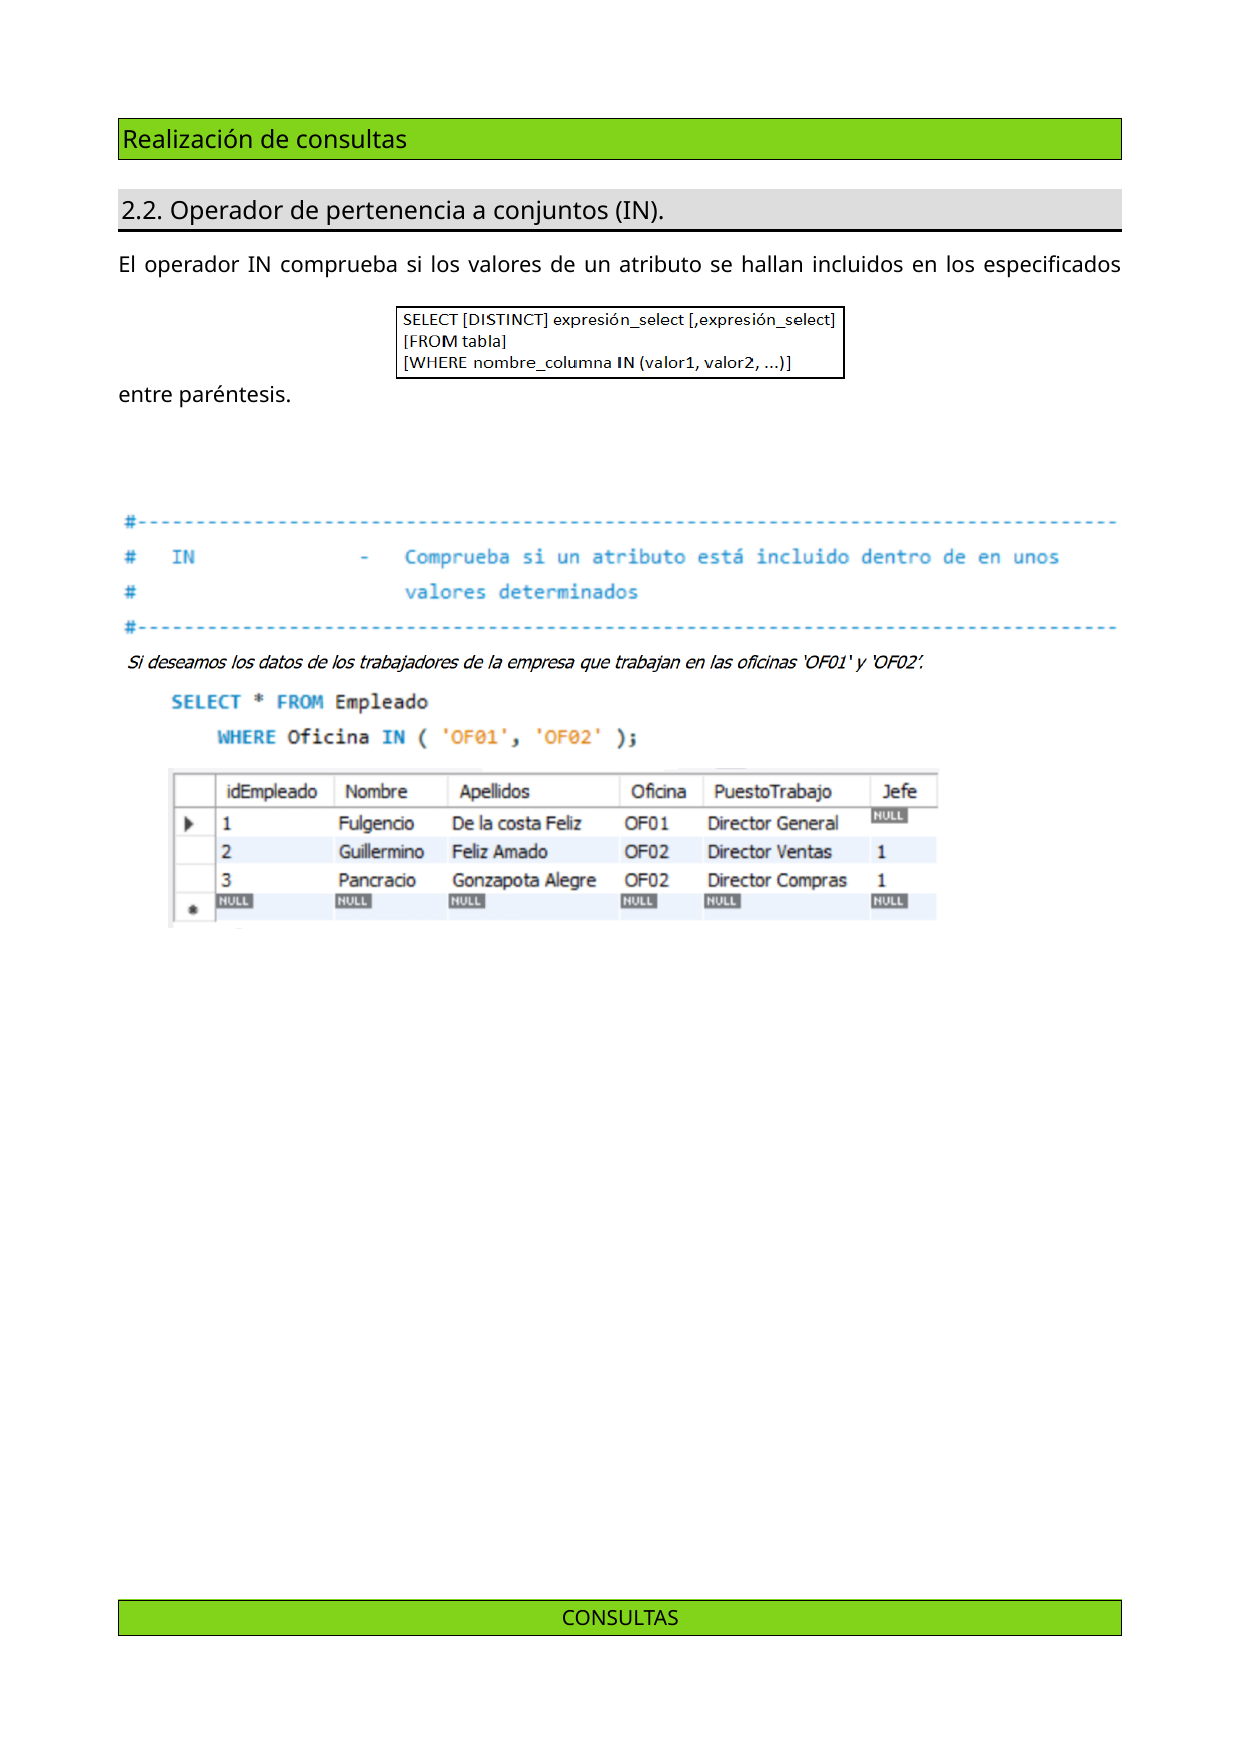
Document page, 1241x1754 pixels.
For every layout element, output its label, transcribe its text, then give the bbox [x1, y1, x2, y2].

text El operador IN comprueba si los valores de un atributo se hallan incluidos en los especificados entre paréntesis. [118, 249, 1122, 409]
picture [400, 310, 840, 375]
picture [118, 509, 1123, 929]
text 2.2. Operador de pertenencia a conjuntos (IN). [118, 189, 1122, 229]
